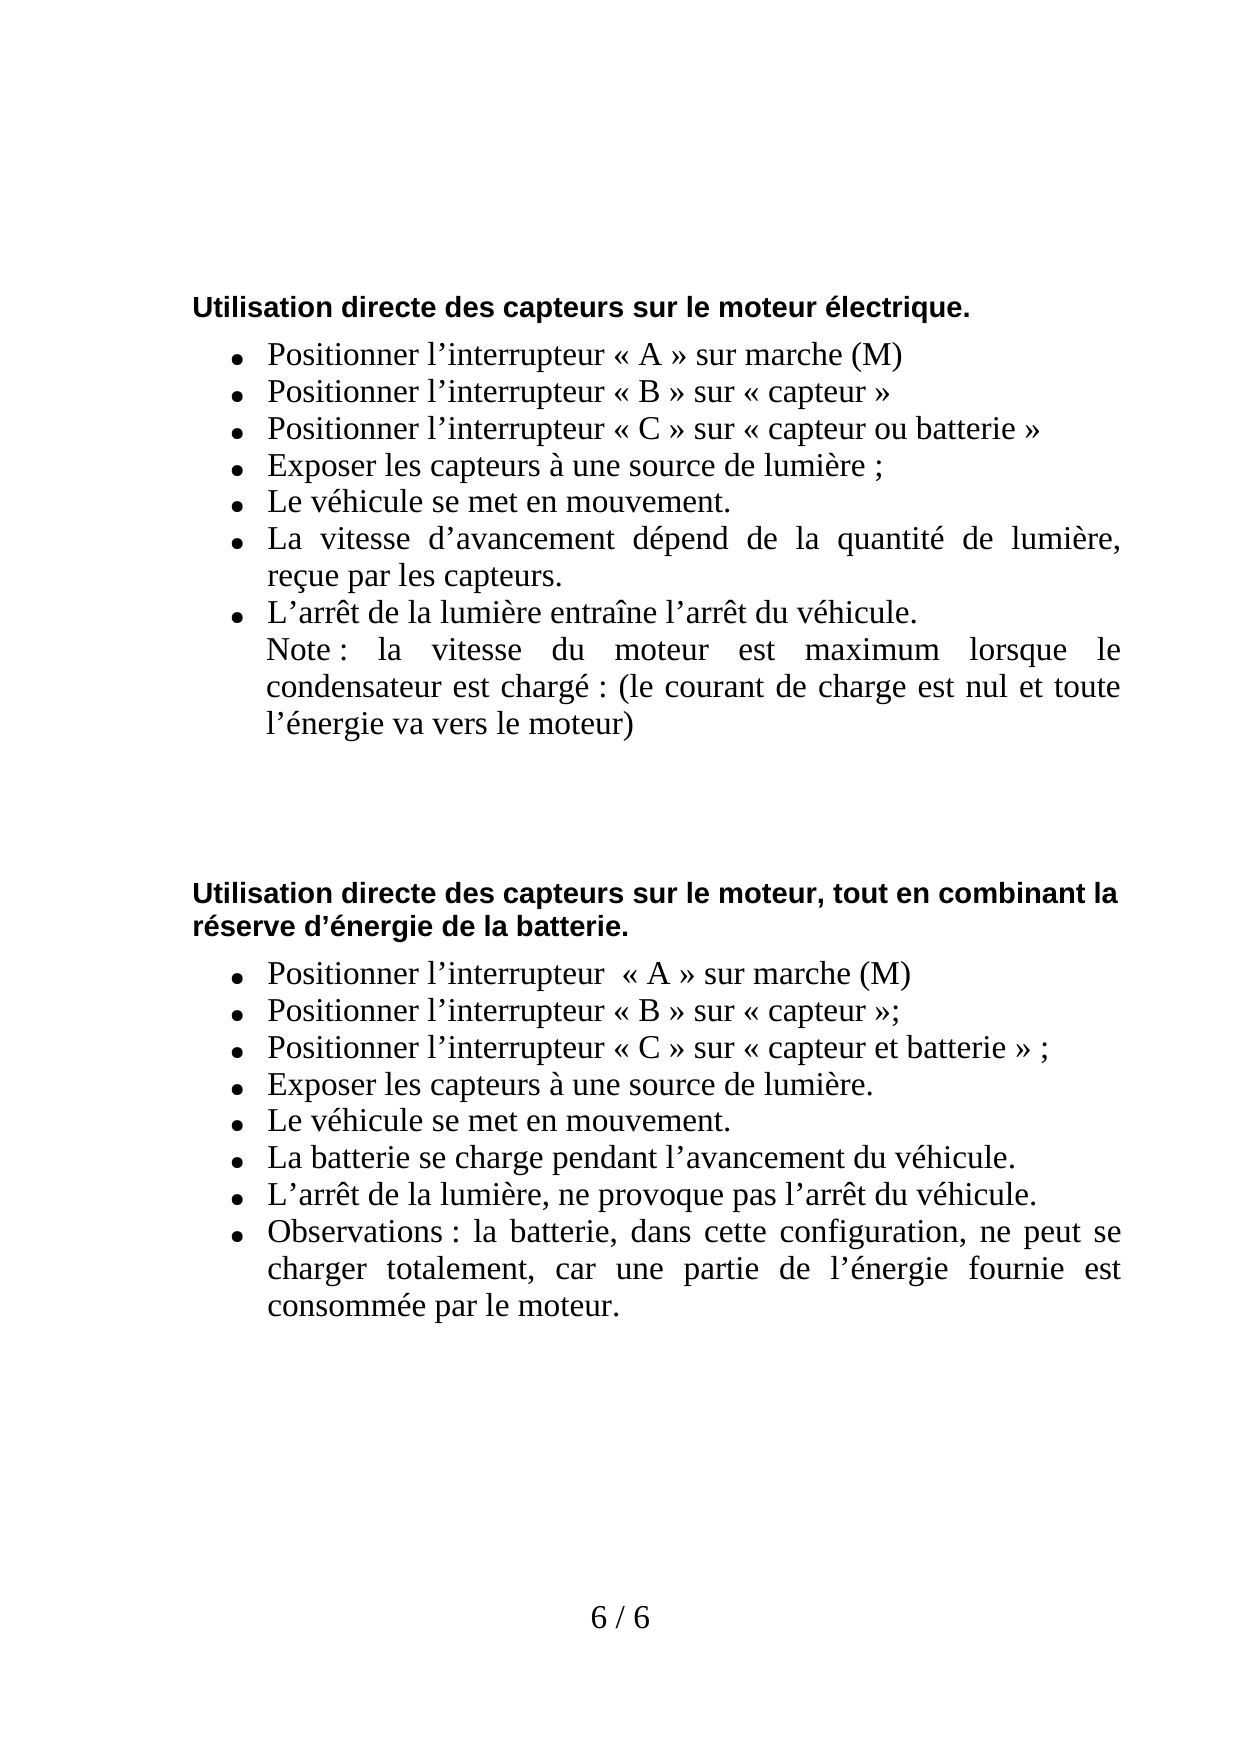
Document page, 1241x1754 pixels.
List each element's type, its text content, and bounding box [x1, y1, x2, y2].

list Le véhicule se met en mouvement. [229, 1102, 1122, 1139]
list Positionner l’interrupteur « C » sur « capteur et batterie » ; [229, 1028, 1122, 1065]
list Positionner l’interrupteur « A » sur marche (M) [229, 955, 1122, 992]
list Exposer les capteurs à une source de lumière ; [229, 446, 1122, 483]
subtitle Utilisation directe des capteurs sur le moteur, tout en combinant la réserve d’énergie de la batterie. [192, 877, 1122, 942]
list La vitesse d’avancement dépend de la quantité de lumière, reçue par les capteurs. [229, 520, 1122, 594]
list Le véhicule se met en mouvement. [229, 483, 1122, 520]
list Exposer les capteurs à une source de lumière. [229, 1065, 1122, 1102]
subtitle Utilisation directe des capteurs sur le moteur électrique. [192, 291, 1122, 323]
list L’arrêt de la lumière, ne provoque pas l’arrêt du véhicule. [229, 1176, 1122, 1213]
text Note : la vitesse du moteur est maximum lorsque le condensateur est chargé : (le courant de charge est nul et toute l’énergie va vers le moteur) [266, 631, 1122, 741]
list Observations : la batterie, dans cette configuration, ne peut se charger totalement, car une partie de l’énergie fournie est consommée par le moteur. [229, 1213, 1122, 1323]
list Positionner l’interrupteur « C » sur « capteur ou batterie » [229, 409, 1122, 446]
list Positionner l’interrupteur « B » sur « capteur »; [229, 992, 1122, 1028]
list La batterie se charge pendant l’avancement du véhicule. [229, 1139, 1122, 1176]
list Positionner l’interrupteur « B » sur « capteur » [229, 373, 1122, 409]
list L’arrêt de la lumière entraîne l’arrêt du véhicule. [229, 594, 1122, 631]
list Positionner l’interrupteur « A » sur marche (M) [229, 336, 1122, 373]
